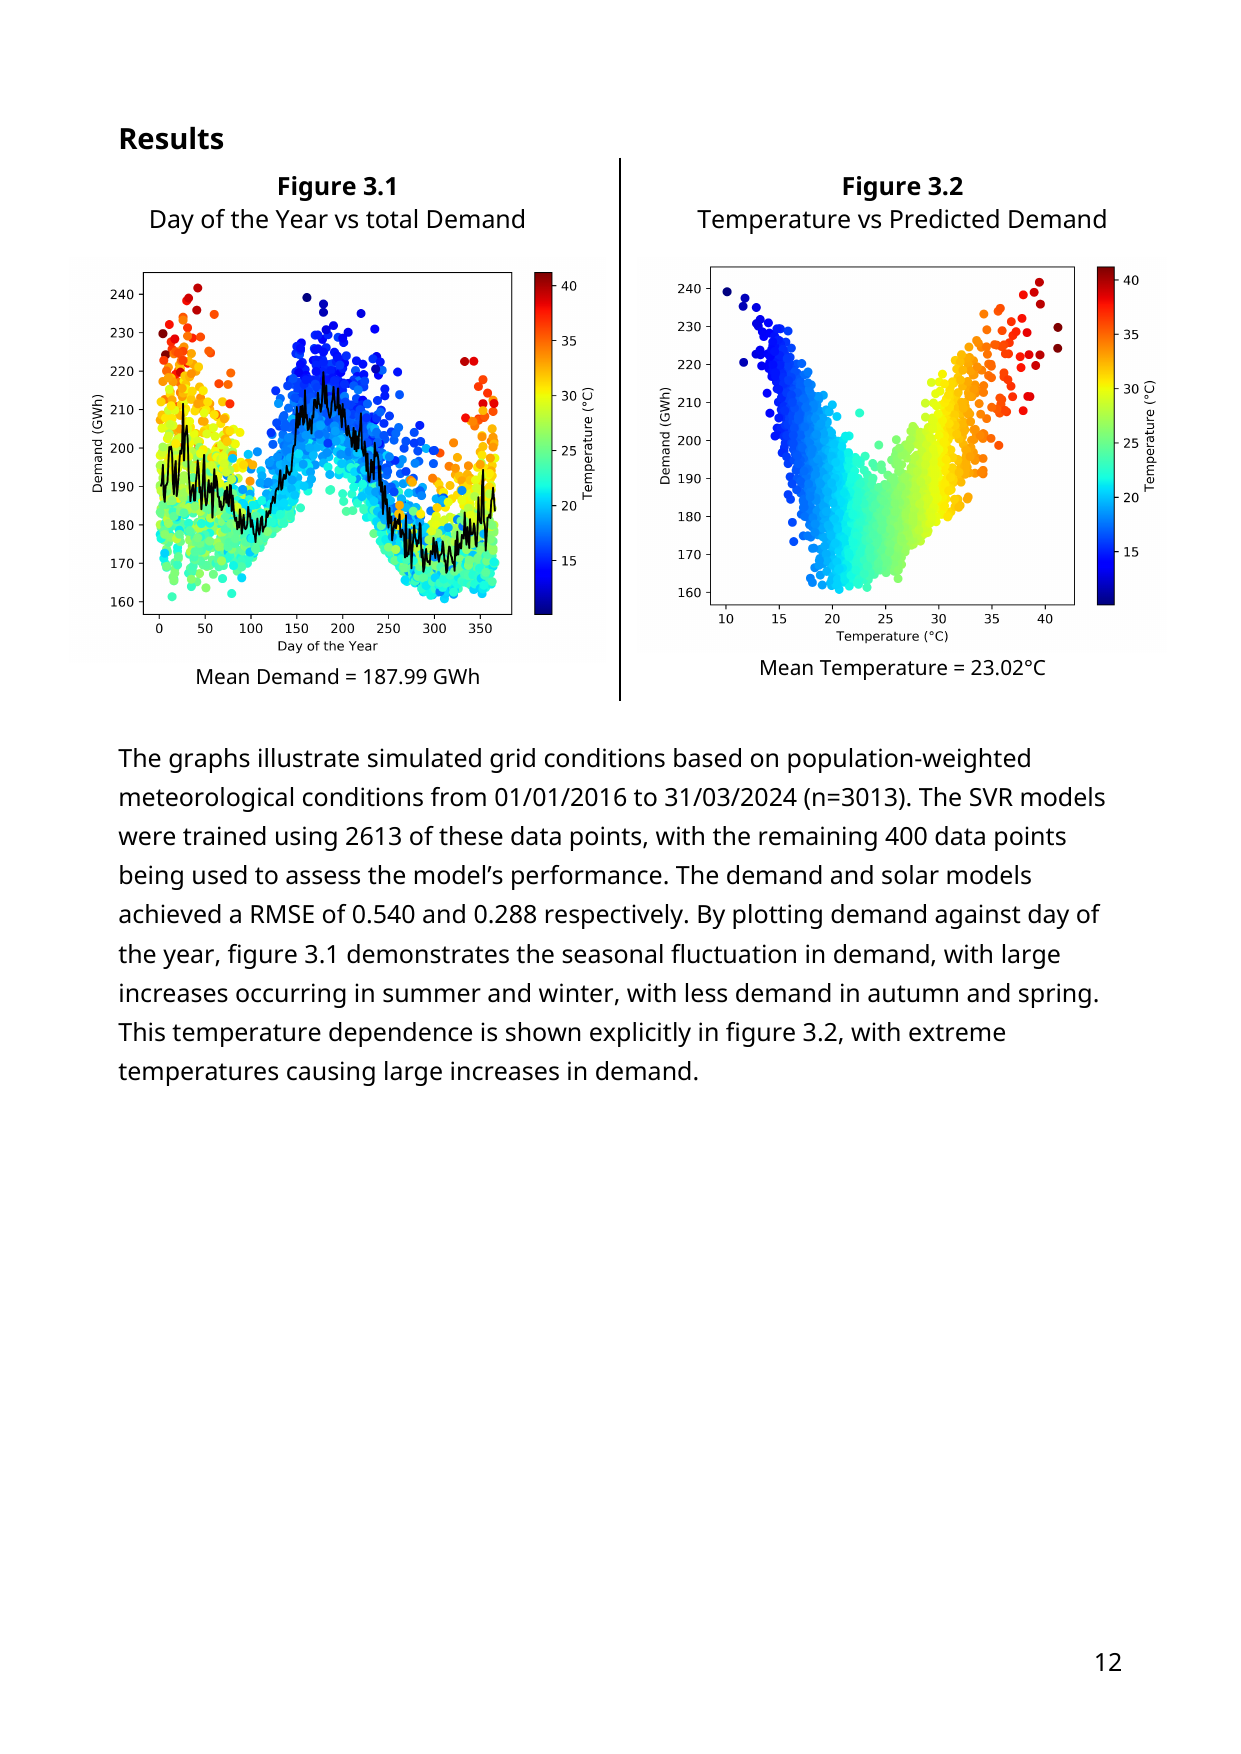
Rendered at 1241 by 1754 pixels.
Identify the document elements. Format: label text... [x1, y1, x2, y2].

picture [69, 257, 606, 663]
table_cell Mean Temperature = 23.02°C [621, 247, 1185, 701]
table_header Figure 3.2 Temperature vs Predicted Demand [621, 158, 1185, 247]
table_cell Mean Demand = 187.99 GWh [55, 247, 619, 701]
subtitle Results [118, 118, 1122, 158]
table_header Figure 3.1 Day of the Year vs total Demand [55, 158, 619, 247]
text The graphs illustrate simulated grid conditions based on population-weighted meteorological conditions from 01/01/2016 to 31/03/2024 (n=3013). The SVR models were trained using 2613 of these data points, with the remaining 400 data points being used to assess the model’s performance. The demand and solar models achieved a RMSE of 0.540 and 0.288 respectively. By plotting demand against day of the year, figure 3.1 demonstrates the seasonal fluctuation in demand, with large increases occurring in summer and winter, with less demand in autumn and spring. This temperature dependence is shown explicitly in figure 3.2, with extreme temperatures causing large increases in demand. [118, 740, 1122, 1088]
picture [637, 257, 1168, 653]
